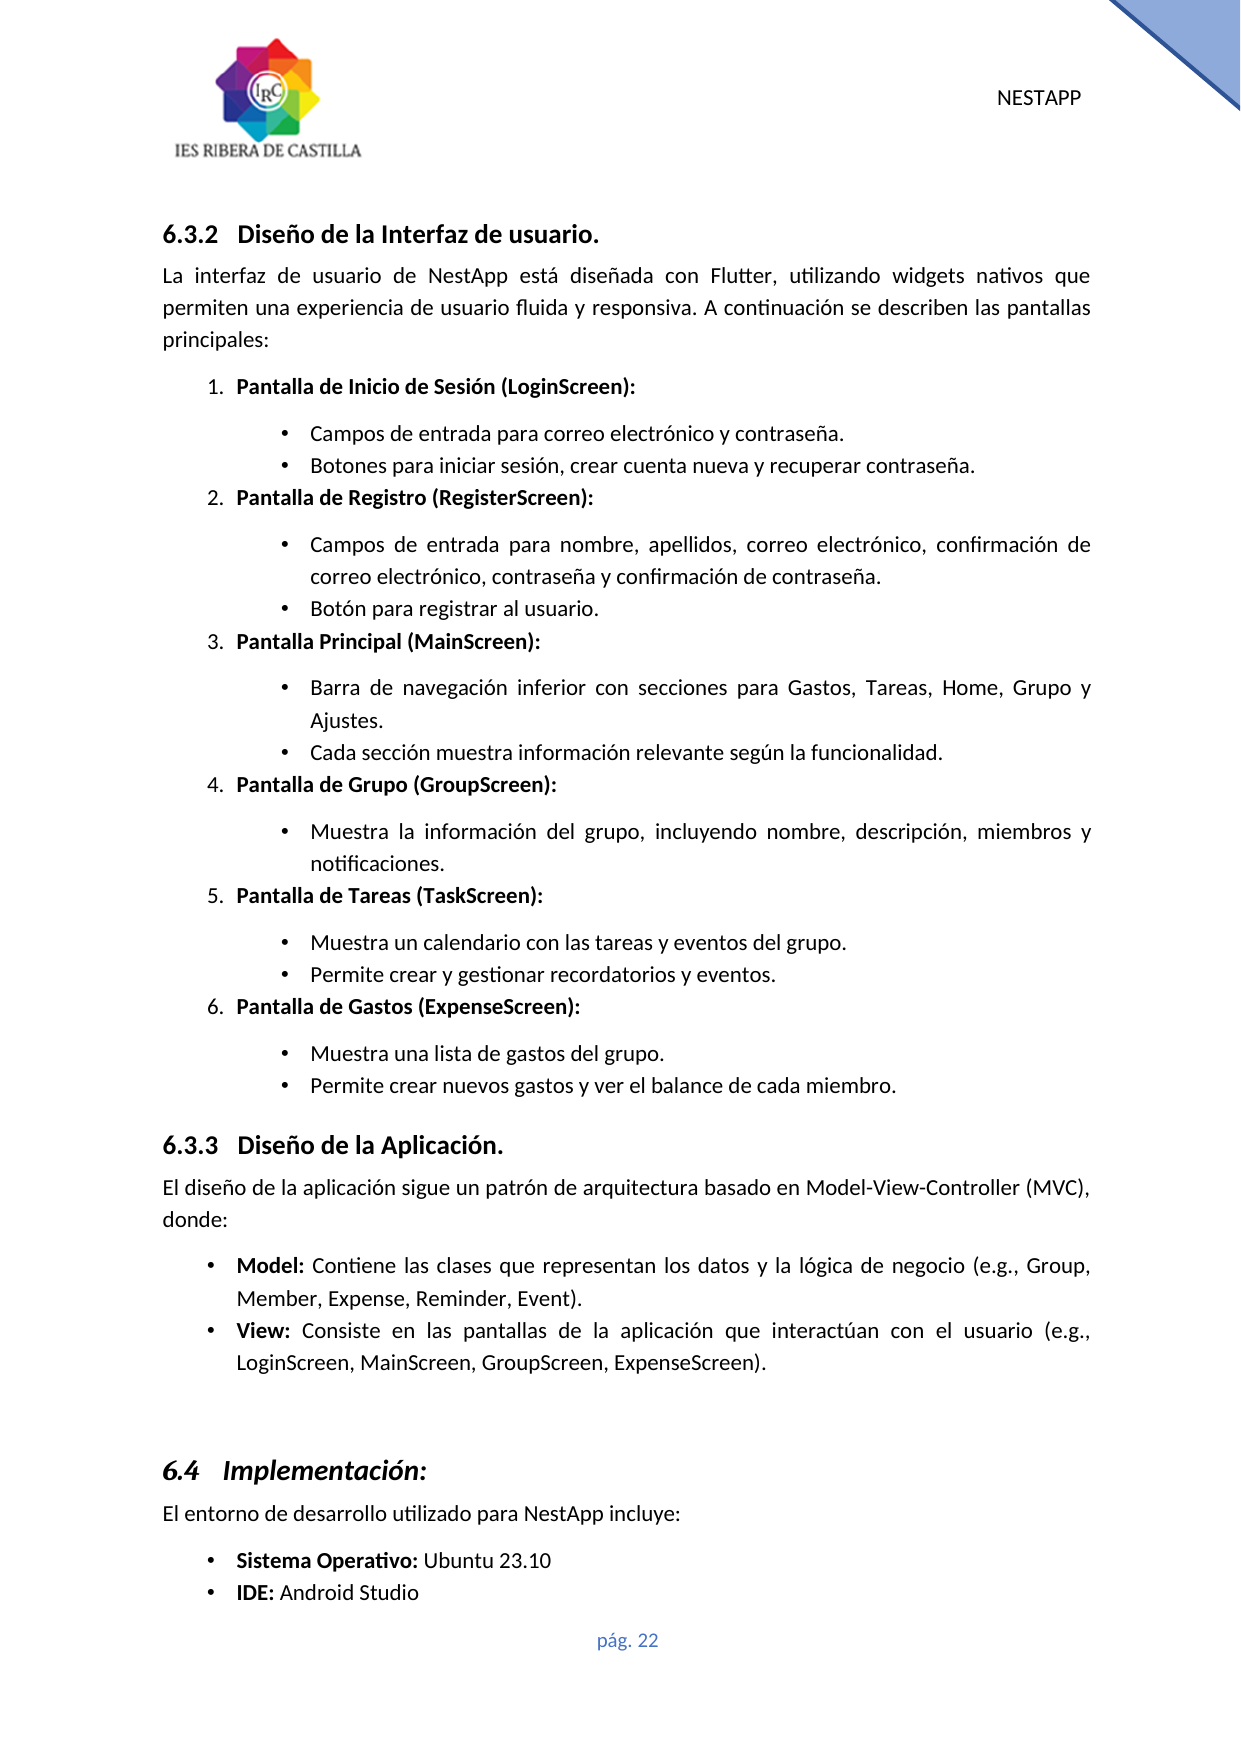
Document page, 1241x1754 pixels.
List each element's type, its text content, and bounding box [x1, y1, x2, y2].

list Muestra una lista de gastos del grupo. [281, 1039, 1093, 1067]
list View: Consiste en las pantallas de la aplicación que interactúan con el usuario (e.g., LoginScreen, MainScreen, GroupScreen, ExpenseScreen). [207, 1316, 1093, 1376]
list Botones para iniciar sesión, crear cuenta nueva y recuperar contraseña. [281, 451, 1093, 479]
subtitle Implementación: [162, 1452, 1093, 1488]
list Pantalla de Inicio de Sesión (LoginScreen): [207, 372, 1093, 400]
subtitle Diseño de la Aplicación. [162, 1128, 1093, 1162]
list Botón para registrar al usuario. [281, 594, 1093, 623]
list Permite crear nuevos gastos y ver el balance de cada miembro. [281, 1071, 1093, 1099]
subtitle Diseño de la Interfaz de usuario. [162, 217, 1093, 250]
list Pantalla de Tareas (TaskScreen): [207, 881, 1093, 909]
list Campos de entrada para correo electrónico y contraseña. [281, 419, 1093, 447]
list IDE: Android Studio [207, 1578, 1093, 1606]
list Pantalla de Registro (RegisterScreen): [207, 483, 1093, 511]
text El entorno de desarrollo utilizado para NestApp incluye: [162, 1499, 1093, 1527]
list Sistema Operativo: Ubuntu 23.10 [207, 1546, 1093, 1574]
text El diseño de la aplicación sigue un patrón de arquitectura basado en Model-View-Controller (MVC), donde: [162, 1173, 1093, 1233]
list Muestra la información del grupo, incluyendo nombre, descripción, miembros y notificaciones. [281, 817, 1093, 877]
list Cada sección muestra información relevante según la funcionalidad. [281, 738, 1093, 766]
list Model: Contiene las clases que representan los datos y la lógica de negocio (e.g., Group, Member, Expense, Reminder, Event). [207, 1252, 1093, 1312]
list Barra de navegación inferior con secciones para Gastos, Tareas, Home, Grupo y Ajustes. [281, 673, 1093, 734]
list Muestra un calendario con las tareas y eventos del grupo. [281, 928, 1093, 956]
list Permite crear y gestionar recordatorios y eventos. [281, 960, 1093, 988]
list Pantalla Principal (MainScreen): [207, 627, 1093, 655]
list Pantalla de Grupo (GroupScreen): [207, 770, 1093, 798]
list Pantalla de Gastos (ExpenseScreen): [207, 992, 1093, 1020]
list Campos de entrada para nombre, apellidos, correo electrónico, confirmación de correo electrónico, contraseña y confirmación de contraseña. [281, 530, 1093, 590]
picture [173, 29, 366, 164]
text La interfaz de usuario de NestApp está diseñada con Flutter, utilizando widgets nativos que permiten una experiencia de usuario fluida y responsiva. A continuación se describen las pantallas principales: [162, 261, 1093, 353]
